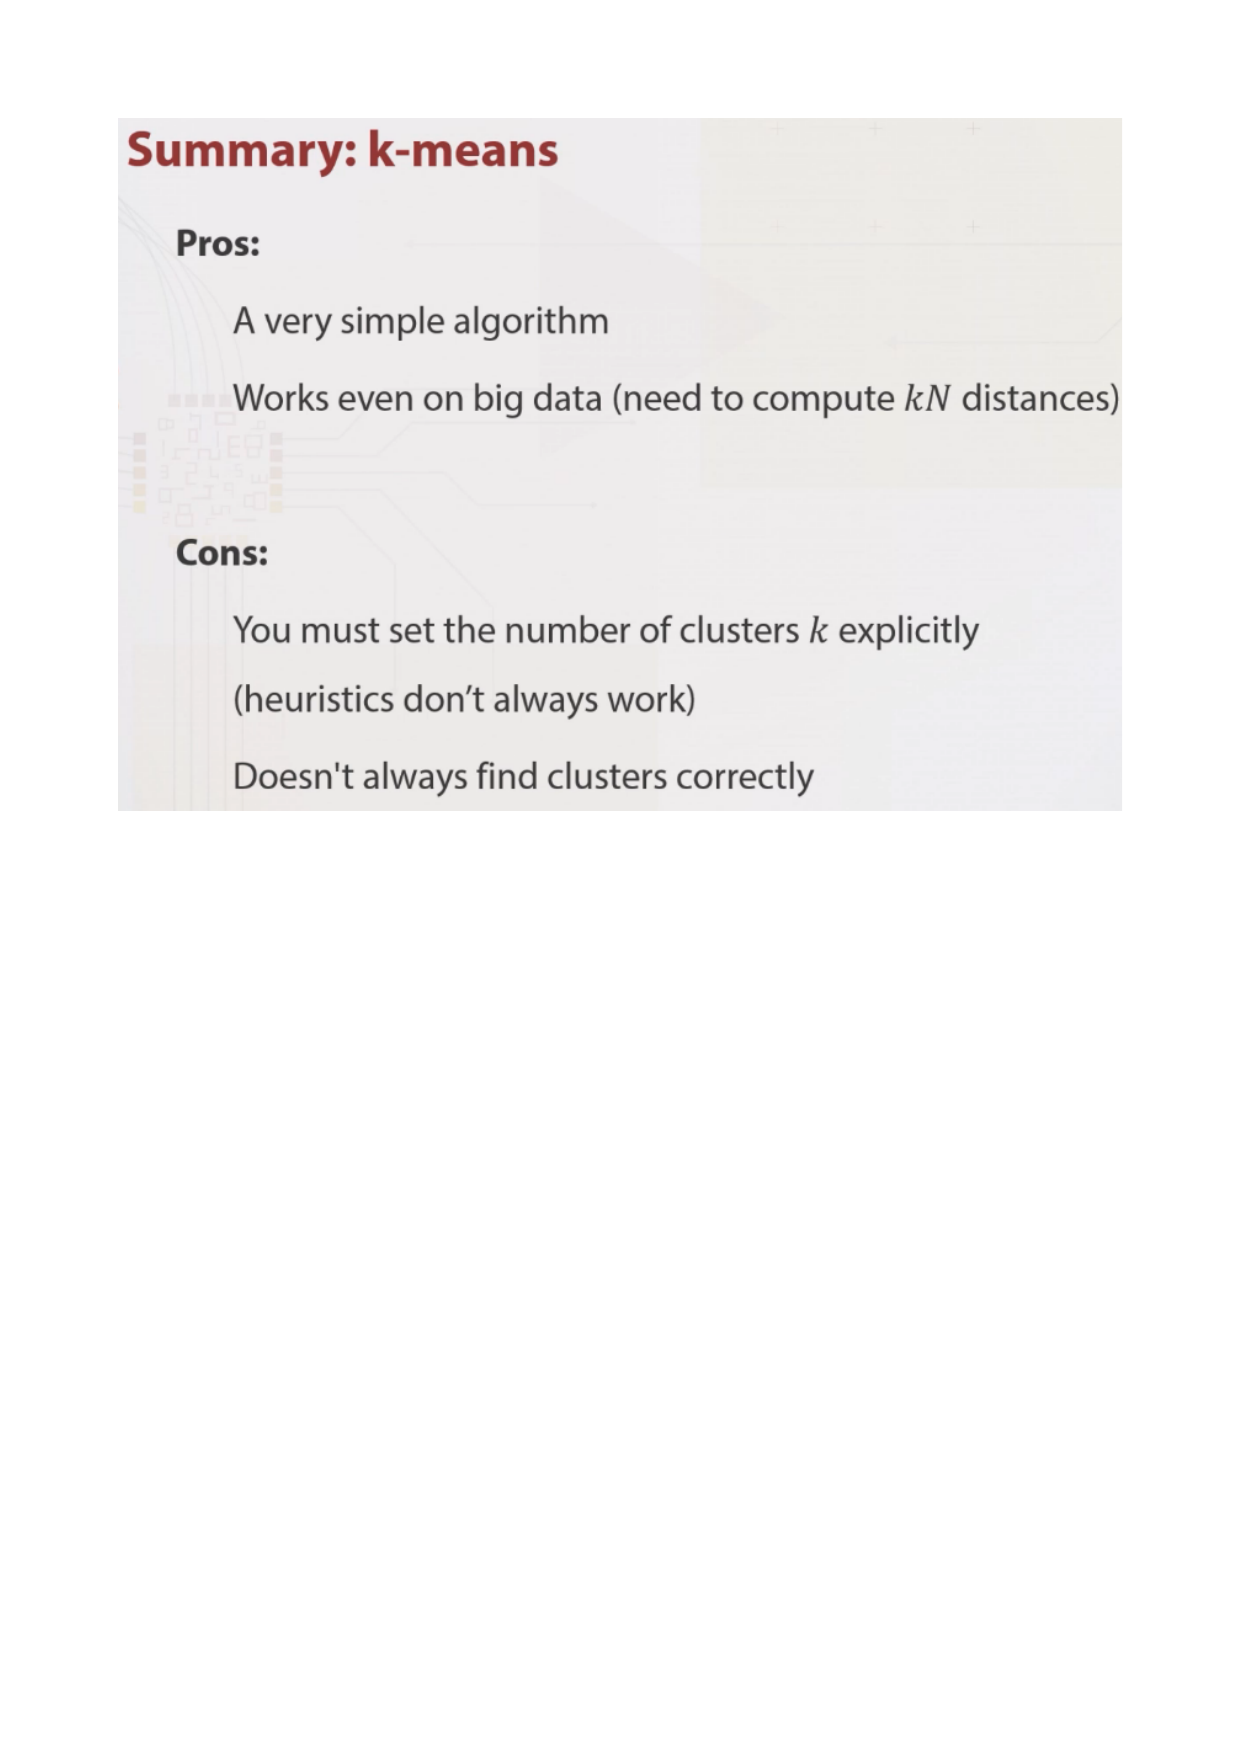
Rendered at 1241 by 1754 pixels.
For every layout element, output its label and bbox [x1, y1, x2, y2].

picture [118, 118, 1123, 811]
